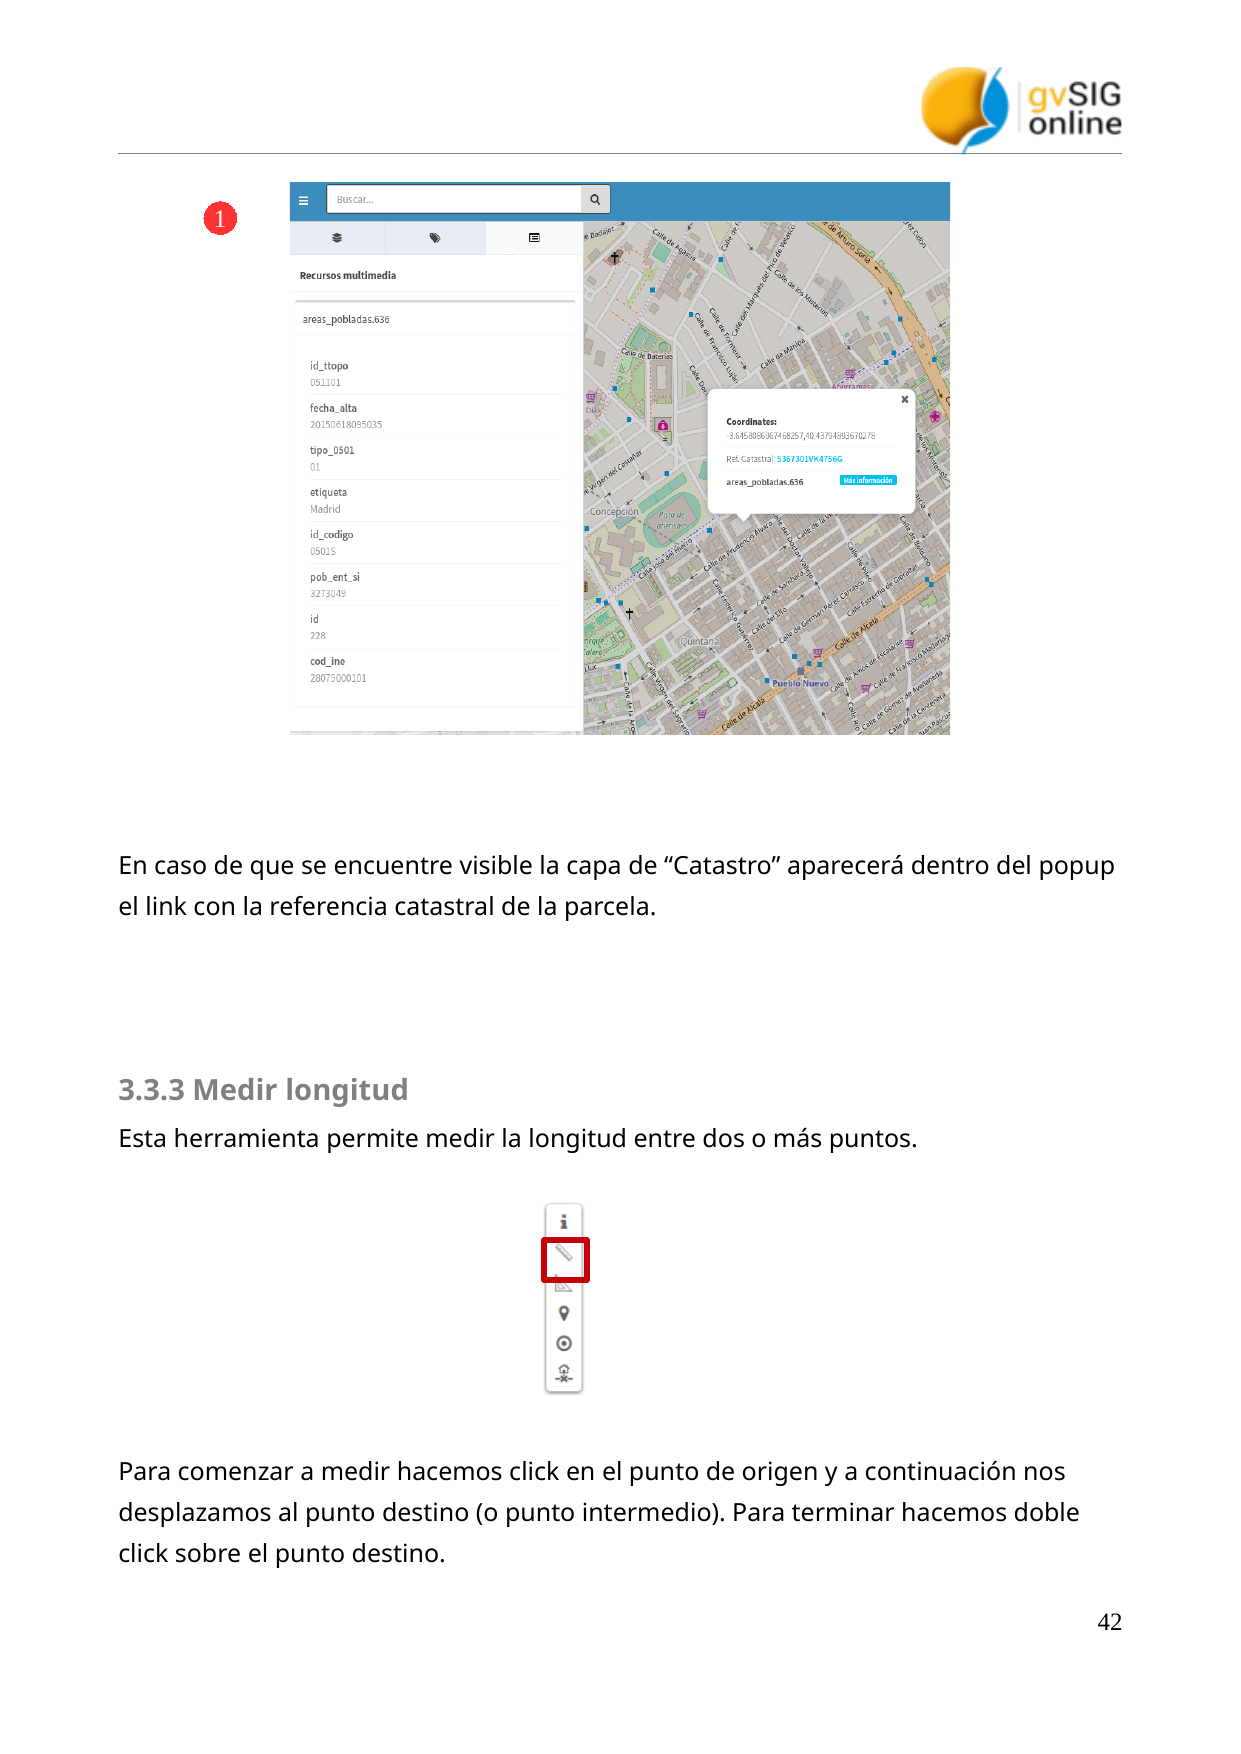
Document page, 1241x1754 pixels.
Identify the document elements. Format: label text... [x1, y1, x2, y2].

picture [547, 1243, 584, 1277]
text Esta herramienta permite medir la longitud entre dos o más puntos. [118, 1121, 1122, 1155]
text En caso de que se encuentre visible la capa de “Catastro” aparecerá dentro del popup el link con la referencia catastral de la parcela. [118, 847, 1122, 922]
subtitle 3.3.3 Medir longitud [118, 1069, 1122, 1109]
picture [542, 1283, 587, 1397]
text Para comenzar a medir hacemos click en el punto de origen y a continuación nos desplazamos al punto destino (o punto intermedio). Para terminar hacemos doble click sobre el punto destino. [118, 1454, 1122, 1569]
picture [542, 1202, 587, 1237]
picture [289, 182, 951, 735]
picture [921, 67, 1122, 155]
